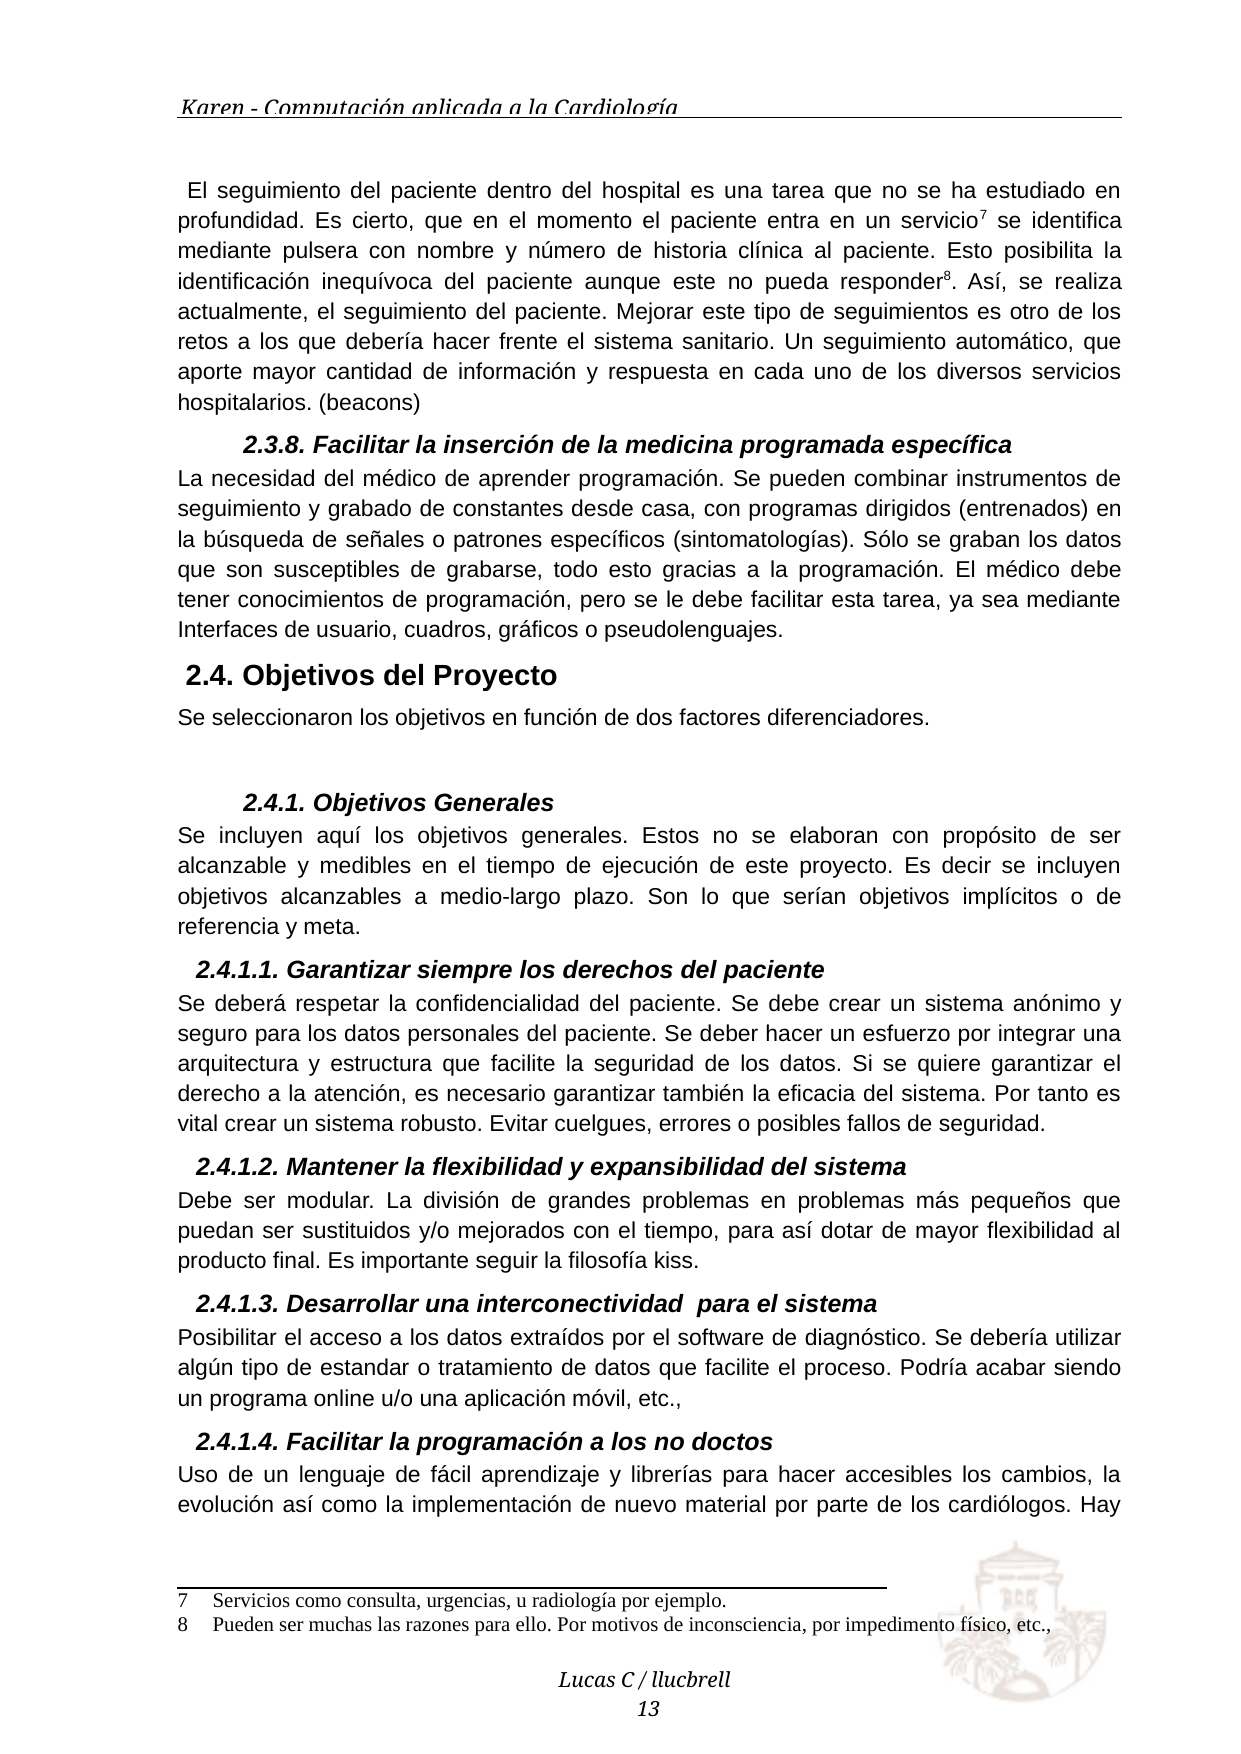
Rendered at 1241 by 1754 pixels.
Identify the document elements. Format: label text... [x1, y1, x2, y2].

text Pueden ser muchas las razones para ello. Por motivos de inconsciencia, por impedimento físico, etc., [177, 1612, 1122, 1636]
list Objetivos del Proyecto [177, 658, 1122, 692]
list Debe ser modular. La división de grandes problemas en problemas más pequeños que puedan ser sustituidos y/o mejorados con el tiempo, para así dotar de mayor flexibilidad al producto final. Es importante seguir la filosofía kiss. [177, 1187, 1122, 1274]
list Facilitar la inserción de la medicina programada específica [177, 431, 1122, 459]
list Se seleccionaron los objetivos en función de dos factores diferenciadores. [177, 703, 1122, 730]
text Servicios como consulta, urgencias, u radiología por ejemplo. [177, 1588, 1122, 1612]
text La necesidad del médico de aprender programación. Se pueden combinar instrumentos de seguimiento y grabado de constantes desde casa, con programas dirigidos (entrenados) en la búsqueda de señales o patrones específicos (sintomatologías). Sólo se graban los datos que son susceptibles de grabarse, todo esto gracias a la programación. El médico debe tener conocimientos de programación, pero se le debe facilitar esta tarea, ya sea mediante Interfaces de usuario, cuadros, gráficos o pseudolenguajes. [177, 465, 1122, 643]
list Se incluyen aquí los objetivos generales. Estos no se elaboran con propósito de ser alcanzable y medibles en el tiempo de ejecución de este proyecto. Es decir se incluyen objetivos alcanzables a medio-largo plazo. Son lo que serían objetivos implícitos o de referencia y meta. [177, 822, 1122, 939]
text El seguimiento del paciente dentro del hospital es una tarea que no se ha estudiado en profundidad. Es cierto, que en el momento el paciente entra en un servicio se identifica mediante pulsera con nombre y número de historia clínica al paciente. Esto posibilita la identificación inequívoca del paciente aunque este no pueda responder. Así, se realiza actualmente, el seguimiento del paciente. Mejorar este tipo de seguimientos es otro de los retos a los que debería hacer frente el sistema sanitario. Un seguimiento automático, que aporte mayor cantidad de información y respuesta en cada uno de los diversos servicios hospitalarios. (beacons) [177, 177, 1122, 415]
list Uso de un lenguaje de fácil aprendizaje y librerías para hacer accesibles los cambios, la evolución así como la implementación de nuevo material por parte de los cardiólogos. Hay [177, 1461, 1122, 1548]
list Desarrollar una interconectividad para el sistema [177, 1289, 1122, 1318]
list Se deberá respetar la confidencialidad del paciente. Se debe crear un sistema anónimo y seguro para los datos personales del paciente. Se deber hacer un esfuerzo por integrar una arquitectura y estructura que facilite la seguridad de los datos. Si se quiere garantizar el derecho a la atención, es necesario garantizar también la eficacia del sistema. Por tanto es vital crear un sistema robusto. Evitar cuelgues, errores o posibles fallos de seguridad. [177, 989, 1122, 1137]
list Objetivos Generales [177, 787, 1122, 816]
list Facilitar la programación a los no doctos [177, 1426, 1122, 1455]
list Garantizar siempre los derechos del paciente [177, 955, 1122, 983]
list Mantener la flexibilidad y expansibilidad del sistema [177, 1152, 1122, 1181]
list Posibilitar el acceso a los datos extraídos por el software de diagnóstico. Se debería utilizar algún tipo de estandar o tratamiento de datos que facilite el proceso. Podría acabar siendo un programa online u/o una aplicación móvil, etc., [177, 1324, 1122, 1411]
